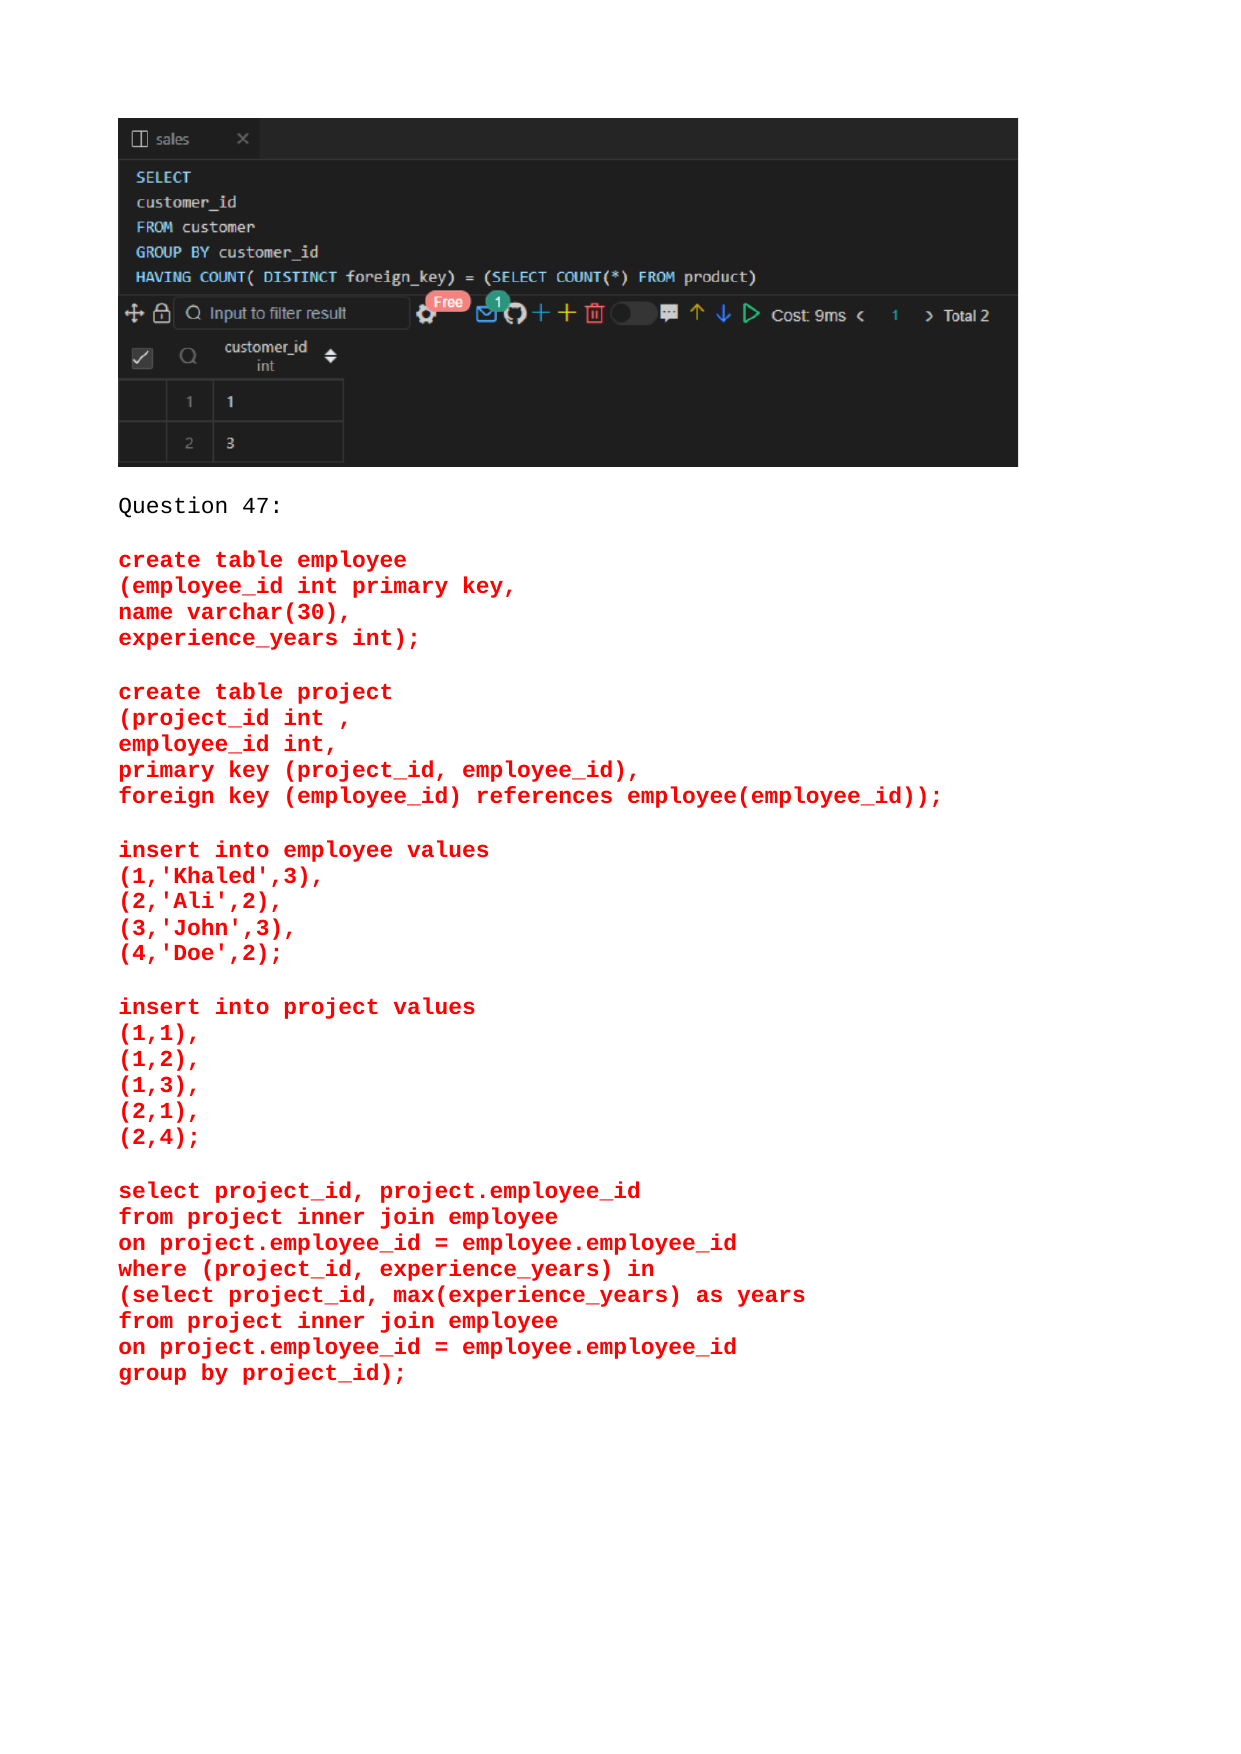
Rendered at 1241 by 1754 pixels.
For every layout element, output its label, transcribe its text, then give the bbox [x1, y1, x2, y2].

text insert into project values [118, 996, 1122, 1022]
text (employee_id int primary key, [118, 574, 1122, 600]
text (select project_id, max(experience_years) as years [118, 1283, 1122, 1309]
text (3,'John',3), [118, 916, 1122, 942]
text employee_id int, [118, 732, 1122, 758]
text (2,4); [118, 1125, 1122, 1151]
text on project.employee_id = employee.employee_id [118, 1335, 1122, 1361]
text Question 47: [118, 494, 1122, 521]
text from project inner join employee [118, 1309, 1122, 1335]
text (1,'Khaled',3), [118, 864, 1122, 890]
text select project_id, project.employee_id [118, 1179, 1122, 1205]
text from project inner join employee [118, 1205, 1122, 1231]
text (1,2), [118, 1048, 1122, 1073]
text (2,1), [118, 1099, 1122, 1125]
text where (project_id, experience_years) in [118, 1257, 1122, 1283]
text (4,'Doe',2); [118, 942, 1122, 968]
text foreign key (employee_id) references employee(employee_id)); [118, 784, 1122, 810]
text create table employee [118, 548, 1122, 574]
text (project_id int , [118, 706, 1122, 732]
text experience_years int); [118, 626, 1122, 652]
text name varchar(30), [118, 600, 1122, 626]
text (1,3), [118, 1073, 1122, 1099]
text (1,1), [118, 1022, 1122, 1048]
text create table project [118, 680, 1122, 706]
text insert into employee values [118, 838, 1122, 864]
text group by project_id); [118, 1361, 1122, 1387]
text (2,'Ali',2), [118, 890, 1122, 916]
text on project.employee_id = employee.employee_id [118, 1231, 1122, 1257]
text primary key (project_id, employee_id), [118, 758, 1122, 784]
